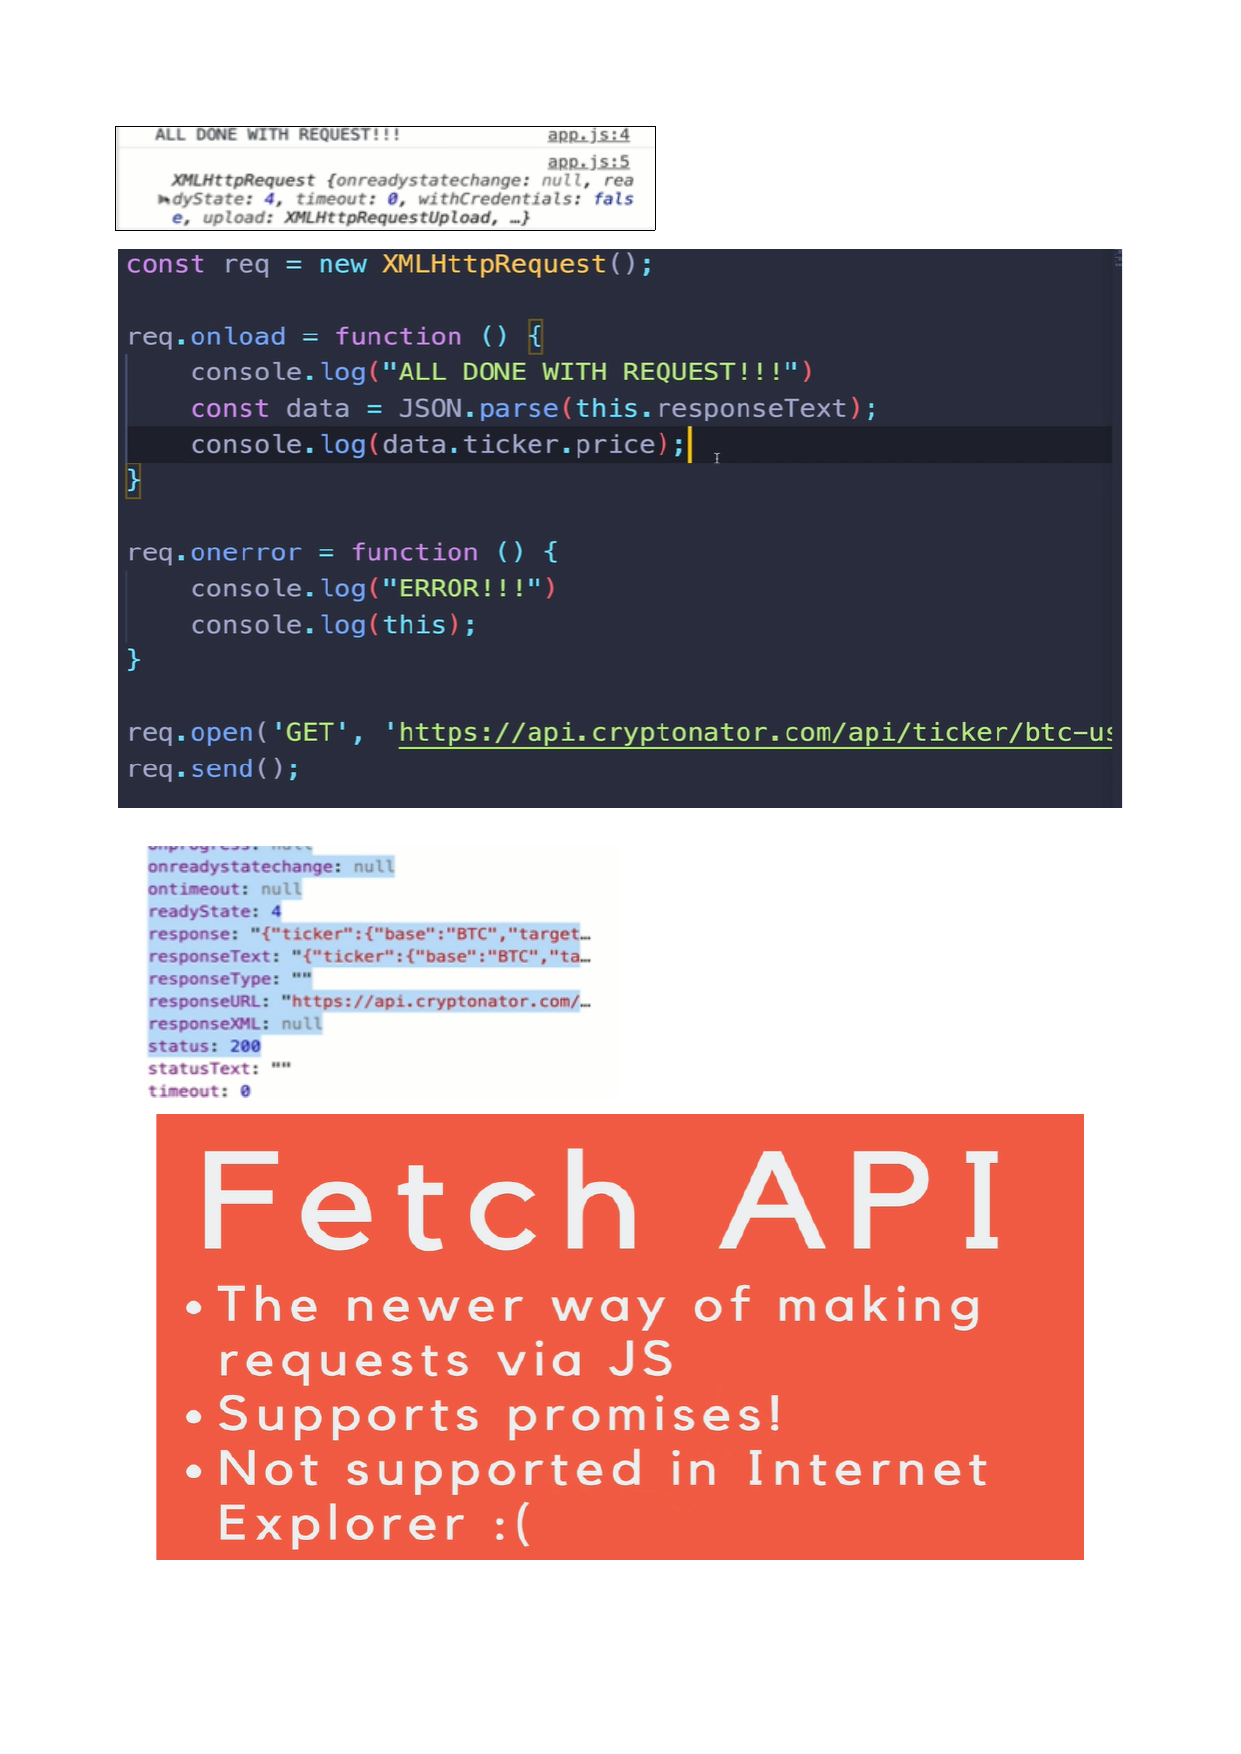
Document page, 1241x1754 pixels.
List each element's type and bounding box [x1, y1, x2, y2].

picture [116, 127, 655, 230]
picture [156, 1114, 1084, 1560]
picture [142, 846, 620, 1098]
picture [118, 249, 1123, 808]
